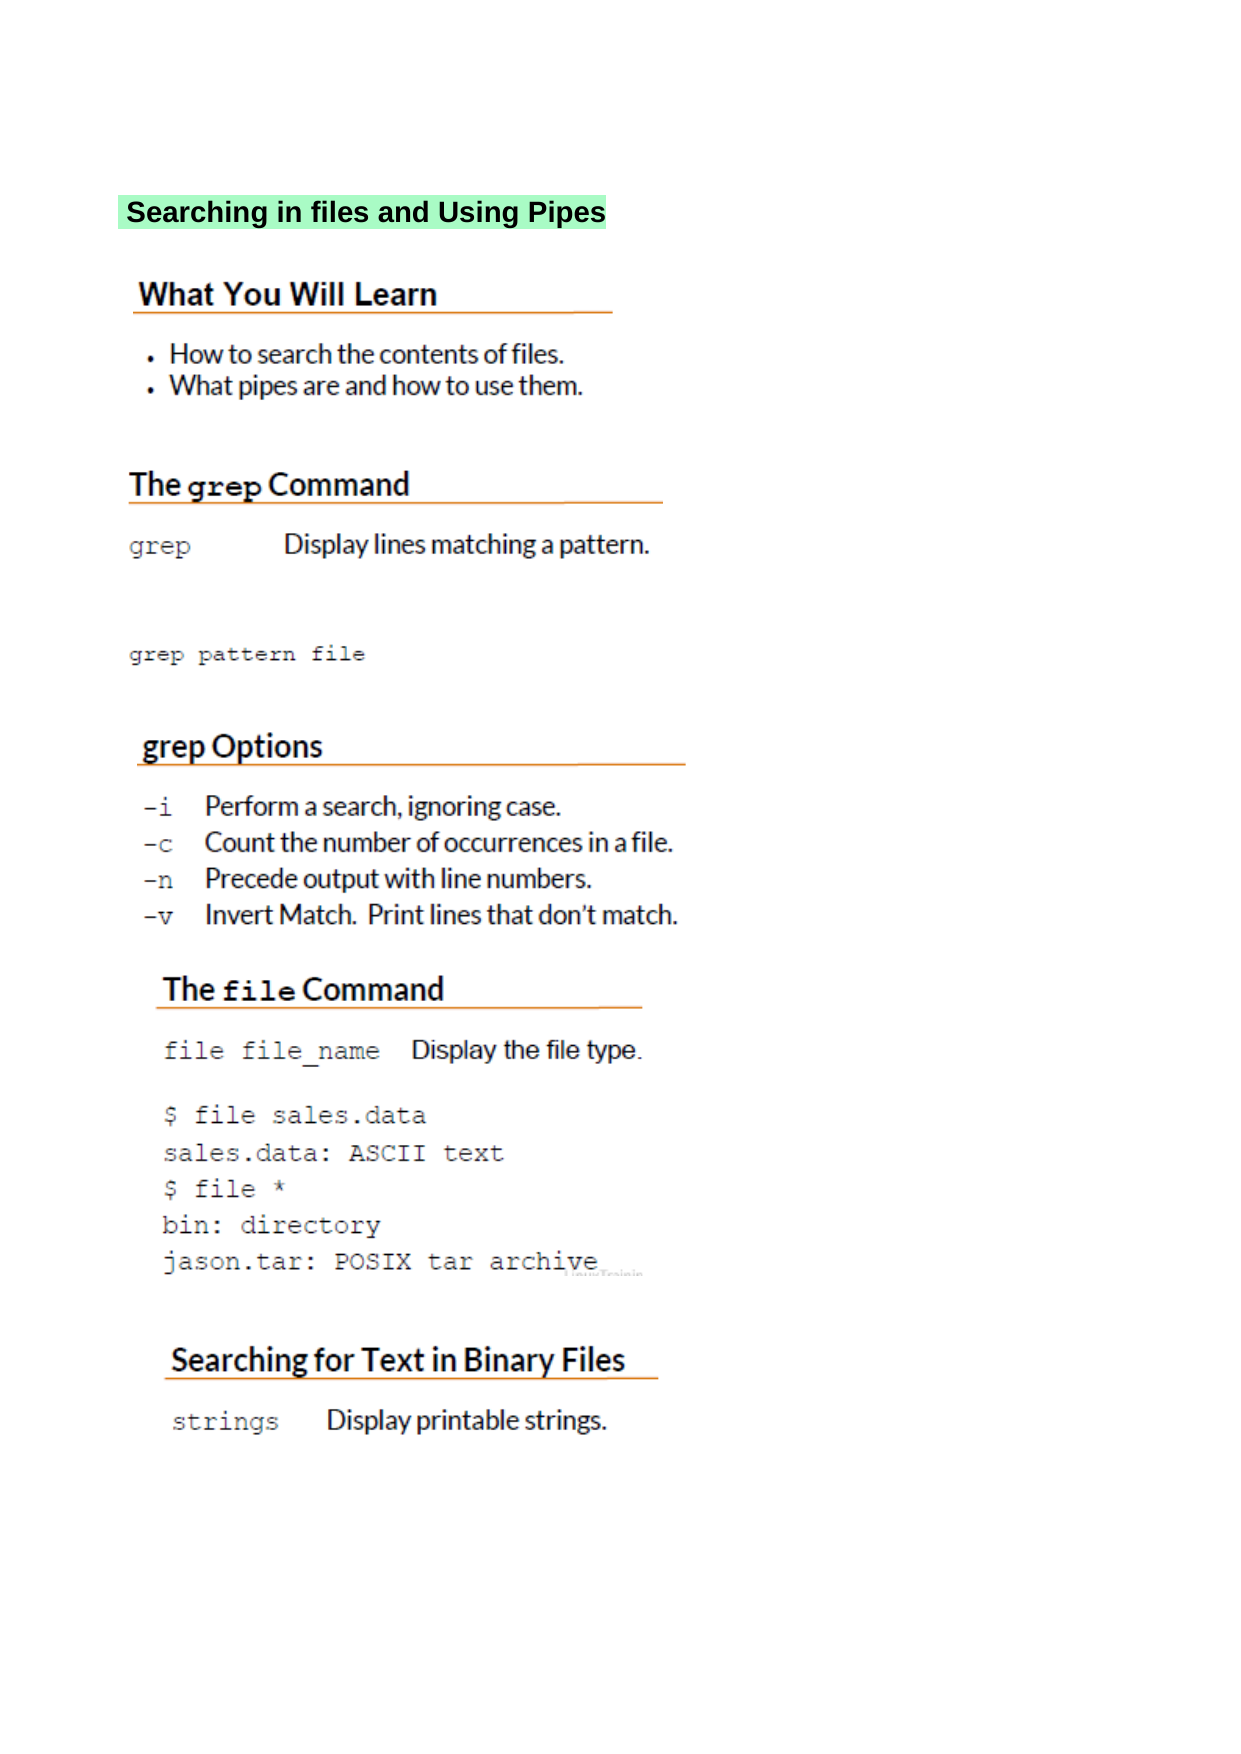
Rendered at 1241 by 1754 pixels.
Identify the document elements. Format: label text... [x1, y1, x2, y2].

subtitle Searching in files and Using Pipes [606, 195, 1122, 229]
picture [161, 1330, 659, 1449]
picture [133, 265, 613, 422]
picture [128, 460, 663, 692]
picture [137, 728, 686, 934]
picture [154, 968, 643, 1276]
